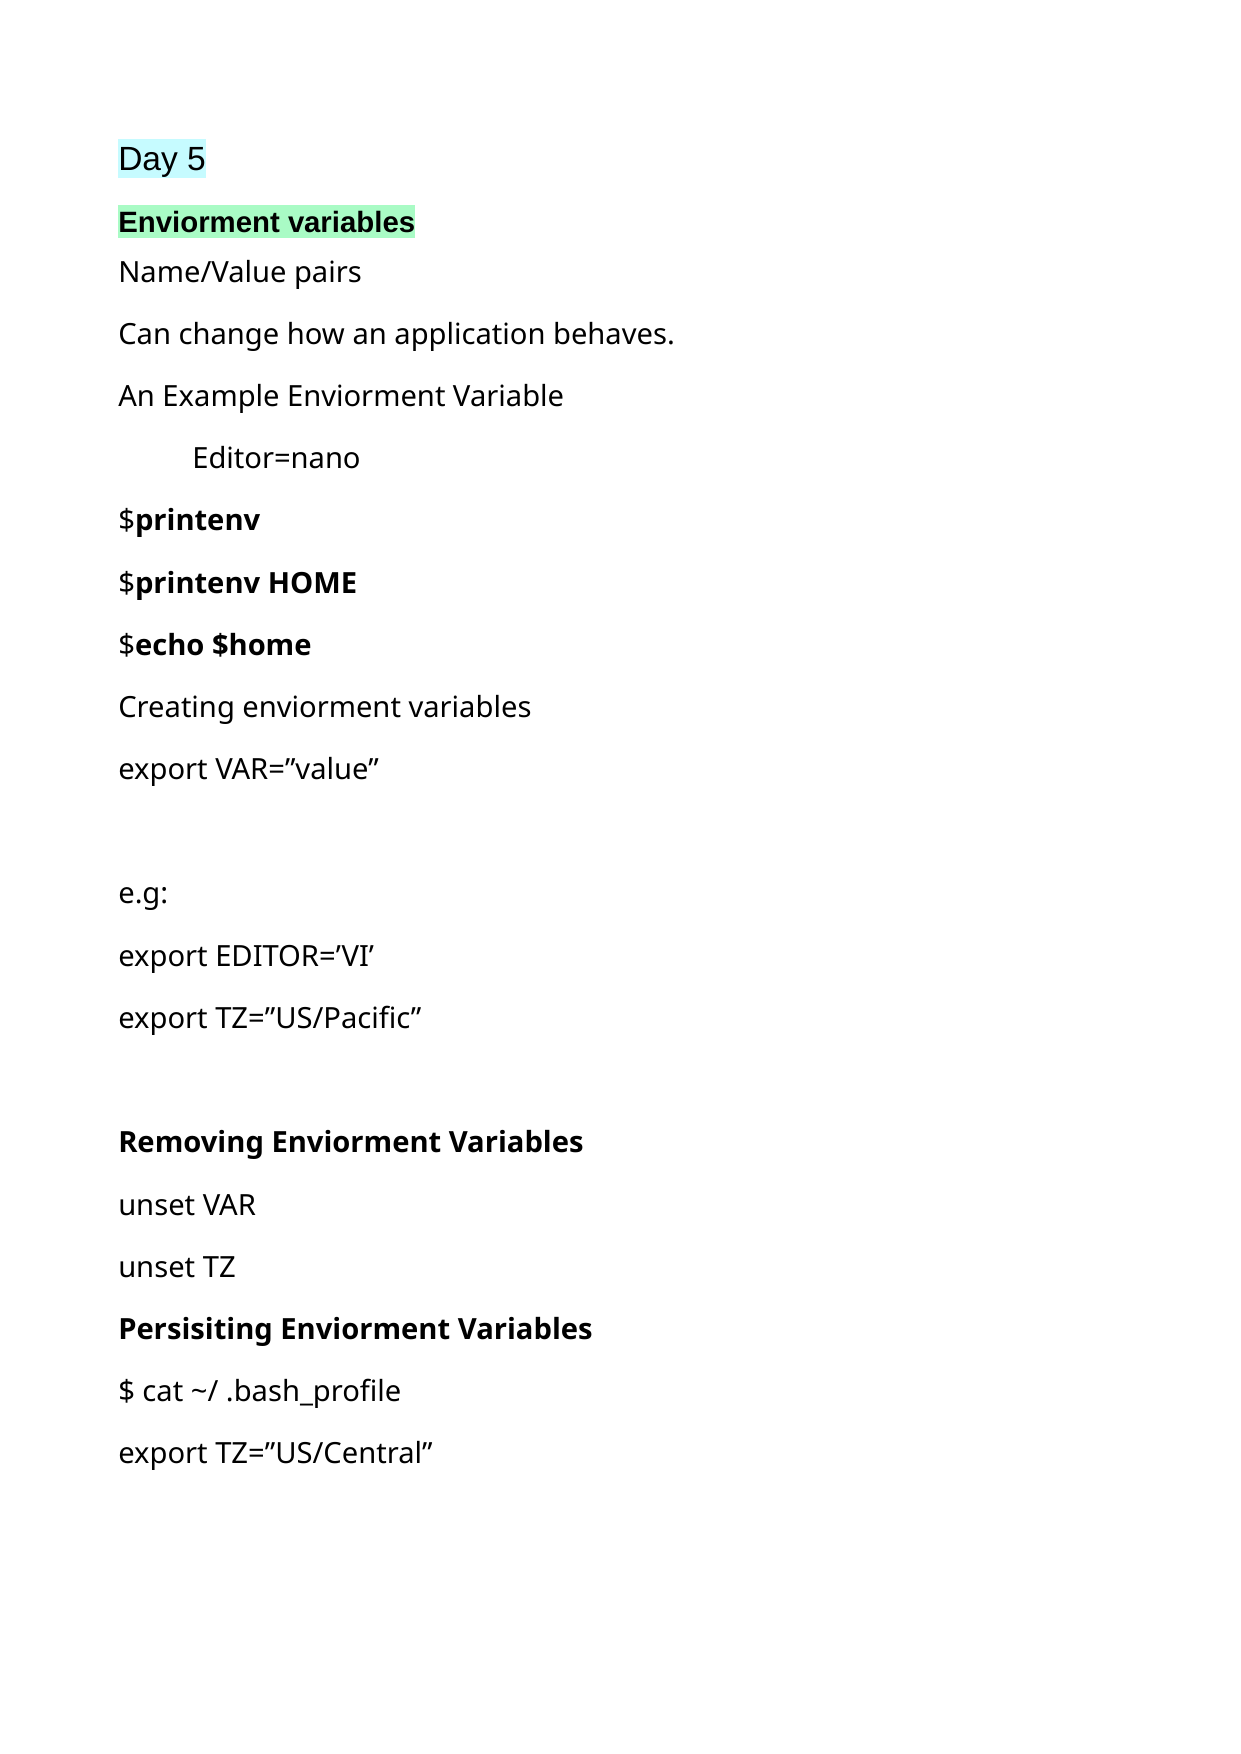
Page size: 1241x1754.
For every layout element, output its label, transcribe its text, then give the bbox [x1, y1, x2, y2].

text export TZ=”US/Central” [118, 1432, 1122, 1472]
text $ cat ~/ .bash_profile [118, 1370, 1122, 1410]
text $echo $home [118, 624, 1122, 664]
text export EDITOR=’VI’ [118, 935, 1122, 975]
text Removing Enviorment Variables [118, 1122, 1122, 1161]
text An Example Enviorment Variable [118, 375, 1122, 415]
subtitle Enviorment variables [415, 205, 1122, 238]
subtitle Day 5 [206, 139, 1122, 178]
text Editor=nano [118, 437, 1122, 477]
text Creating enviorment variables [118, 686, 1122, 726]
text unset TZ [118, 1246, 1122, 1286]
text Persisiting Enviorment Variables [118, 1308, 1122, 1348]
text export TZ=”US/Pacific” [118, 997, 1122, 1037]
text $printenv HOME [118, 562, 1122, 602]
text unset VAR [118, 1184, 1122, 1223]
text e.g: [118, 873, 1122, 912]
text export VAR=”value” [118, 748, 1122, 788]
text Can change how an application behaves. [118, 313, 1122, 353]
text $printenv [118, 500, 1122, 539]
text Name/Value pairs [118, 251, 1122, 291]
